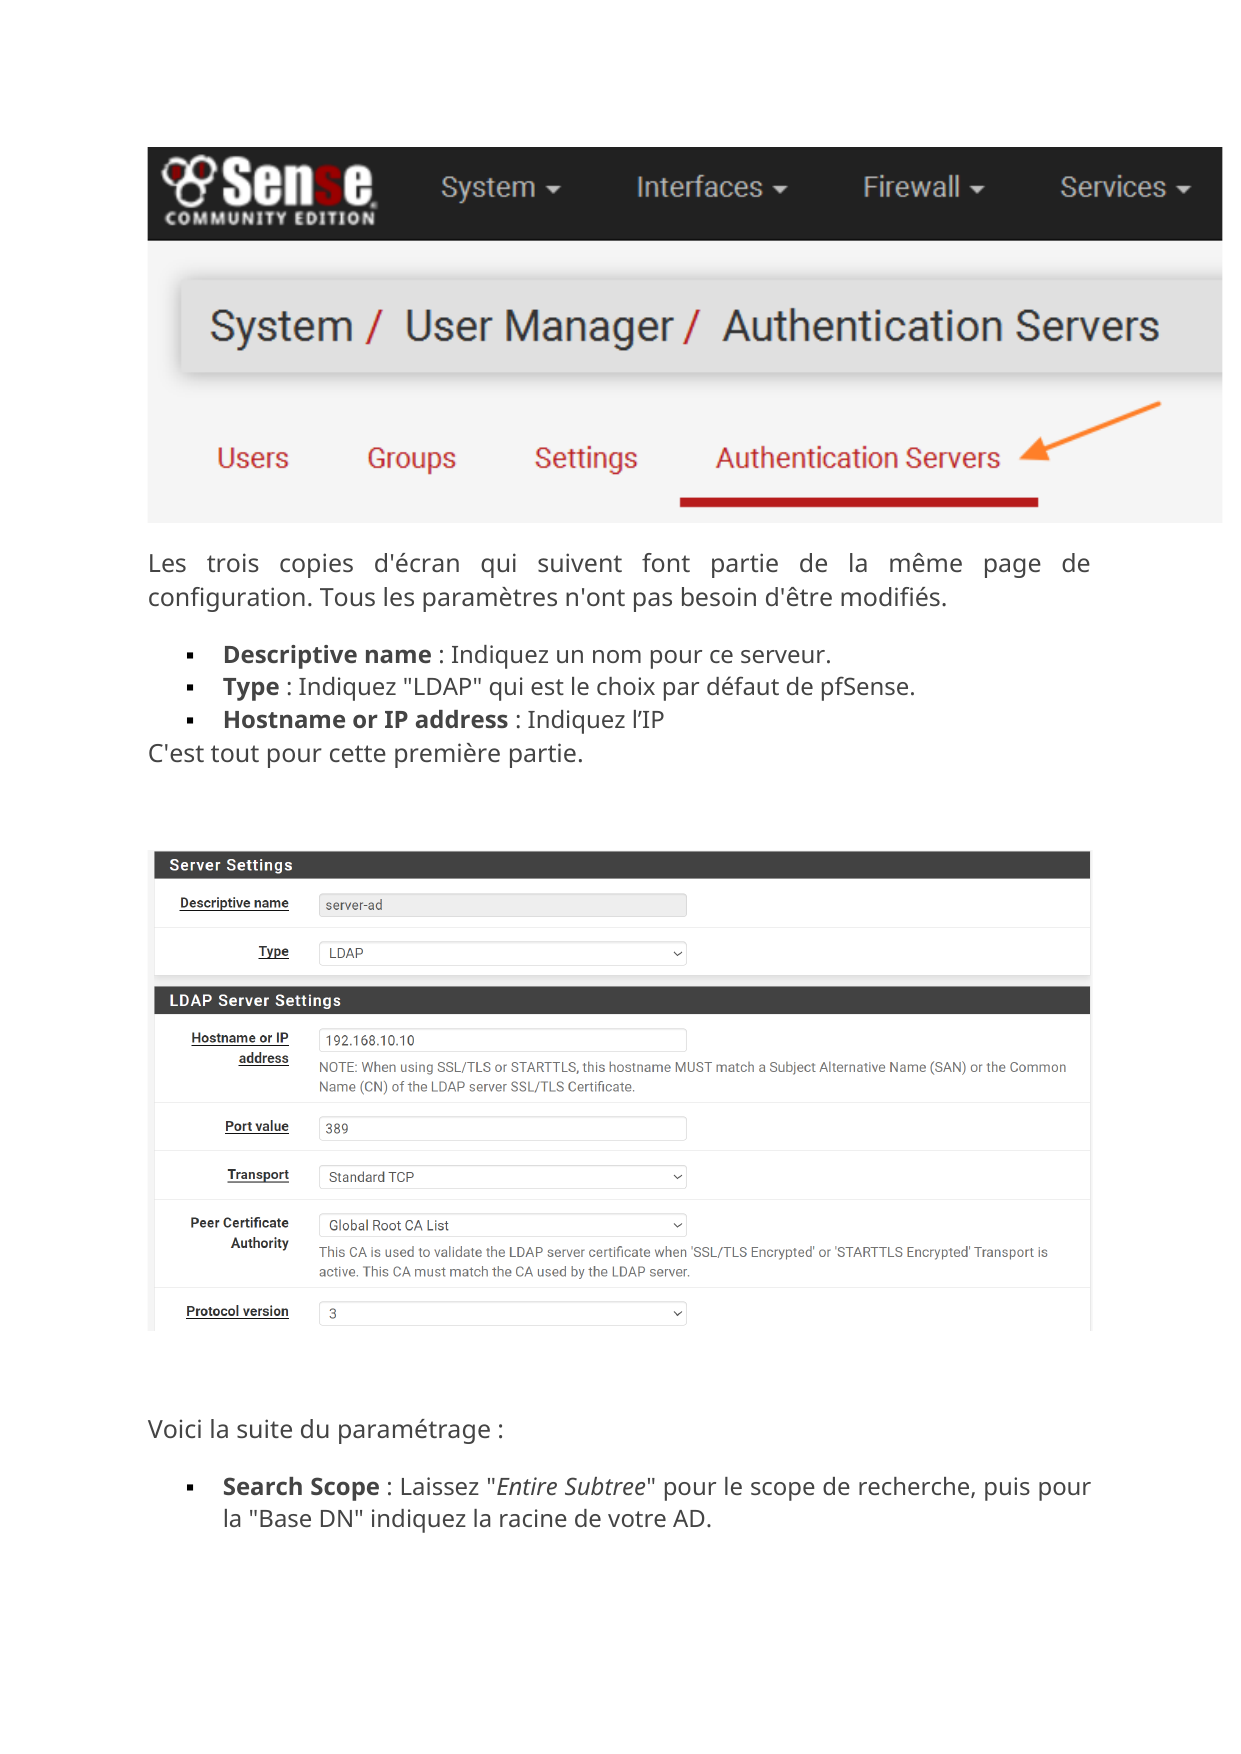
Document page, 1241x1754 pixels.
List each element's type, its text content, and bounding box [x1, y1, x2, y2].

list Search Scope : Laissez "Entire Subtree" pour le scope de recherche, puis pour la "Base DN" indiquez la racine de votre AD. [185, 1469, 1093, 1534]
text Les trois copies d'écran qui suivent font partie de la même page de configuration. Tous les paramètres n'ont pas besoin d'être modifiés. [148, 546, 1093, 614]
list Type : Indiquez "LDAP" qui est le choix par défaut de pfSense. [185, 670, 1093, 703]
list Hostname or IP address : Indiquez l’IP [185, 703, 1093, 735]
list Descriptive name : Indiquez un nom pour ce serveur. [185, 638, 1093, 670]
text C'est tout pour cette première partie. [148, 735, 1093, 769]
text Voici la suite du paramétrage : [148, 1412, 1093, 1446]
